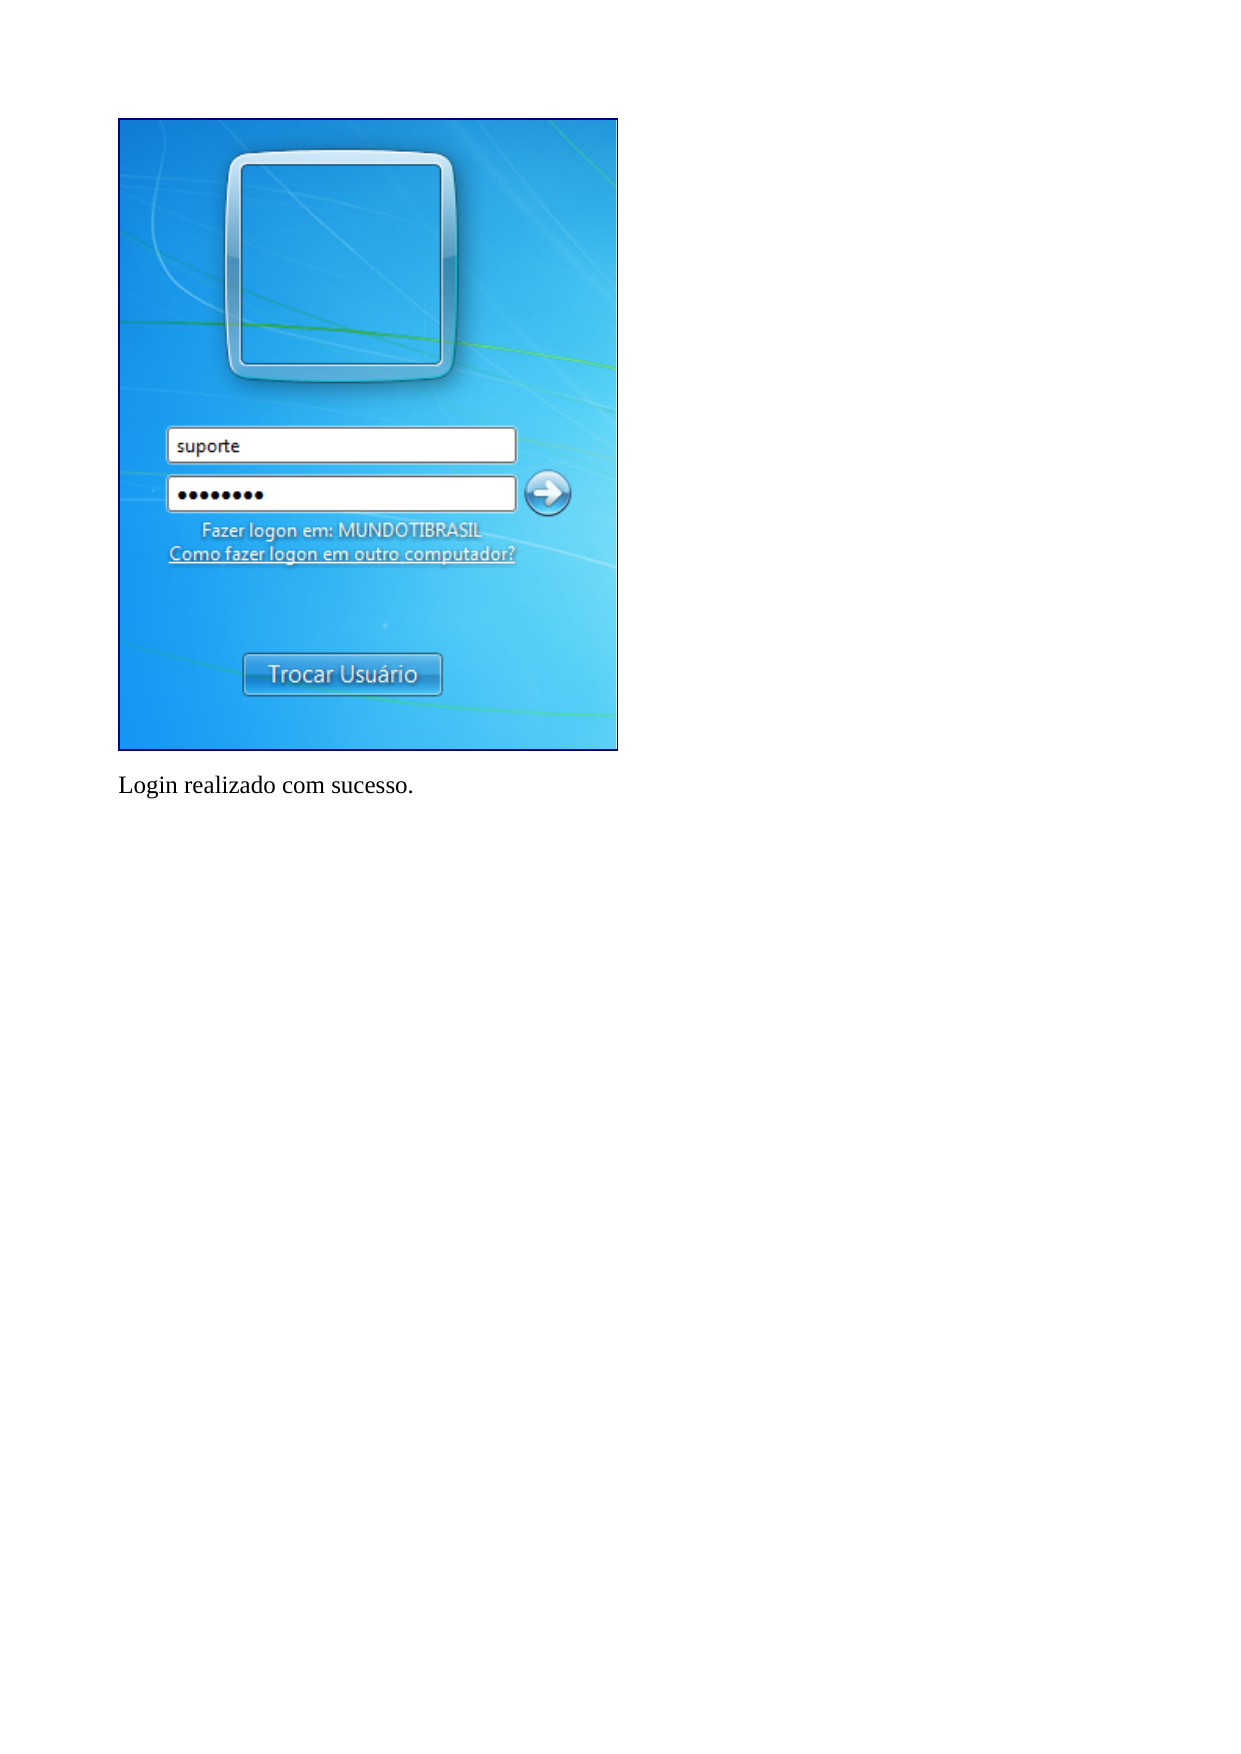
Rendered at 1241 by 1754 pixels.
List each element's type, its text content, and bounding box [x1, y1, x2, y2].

text Login realizado com sucesso. [118, 770, 1122, 798]
picture [120, 120, 617, 749]
